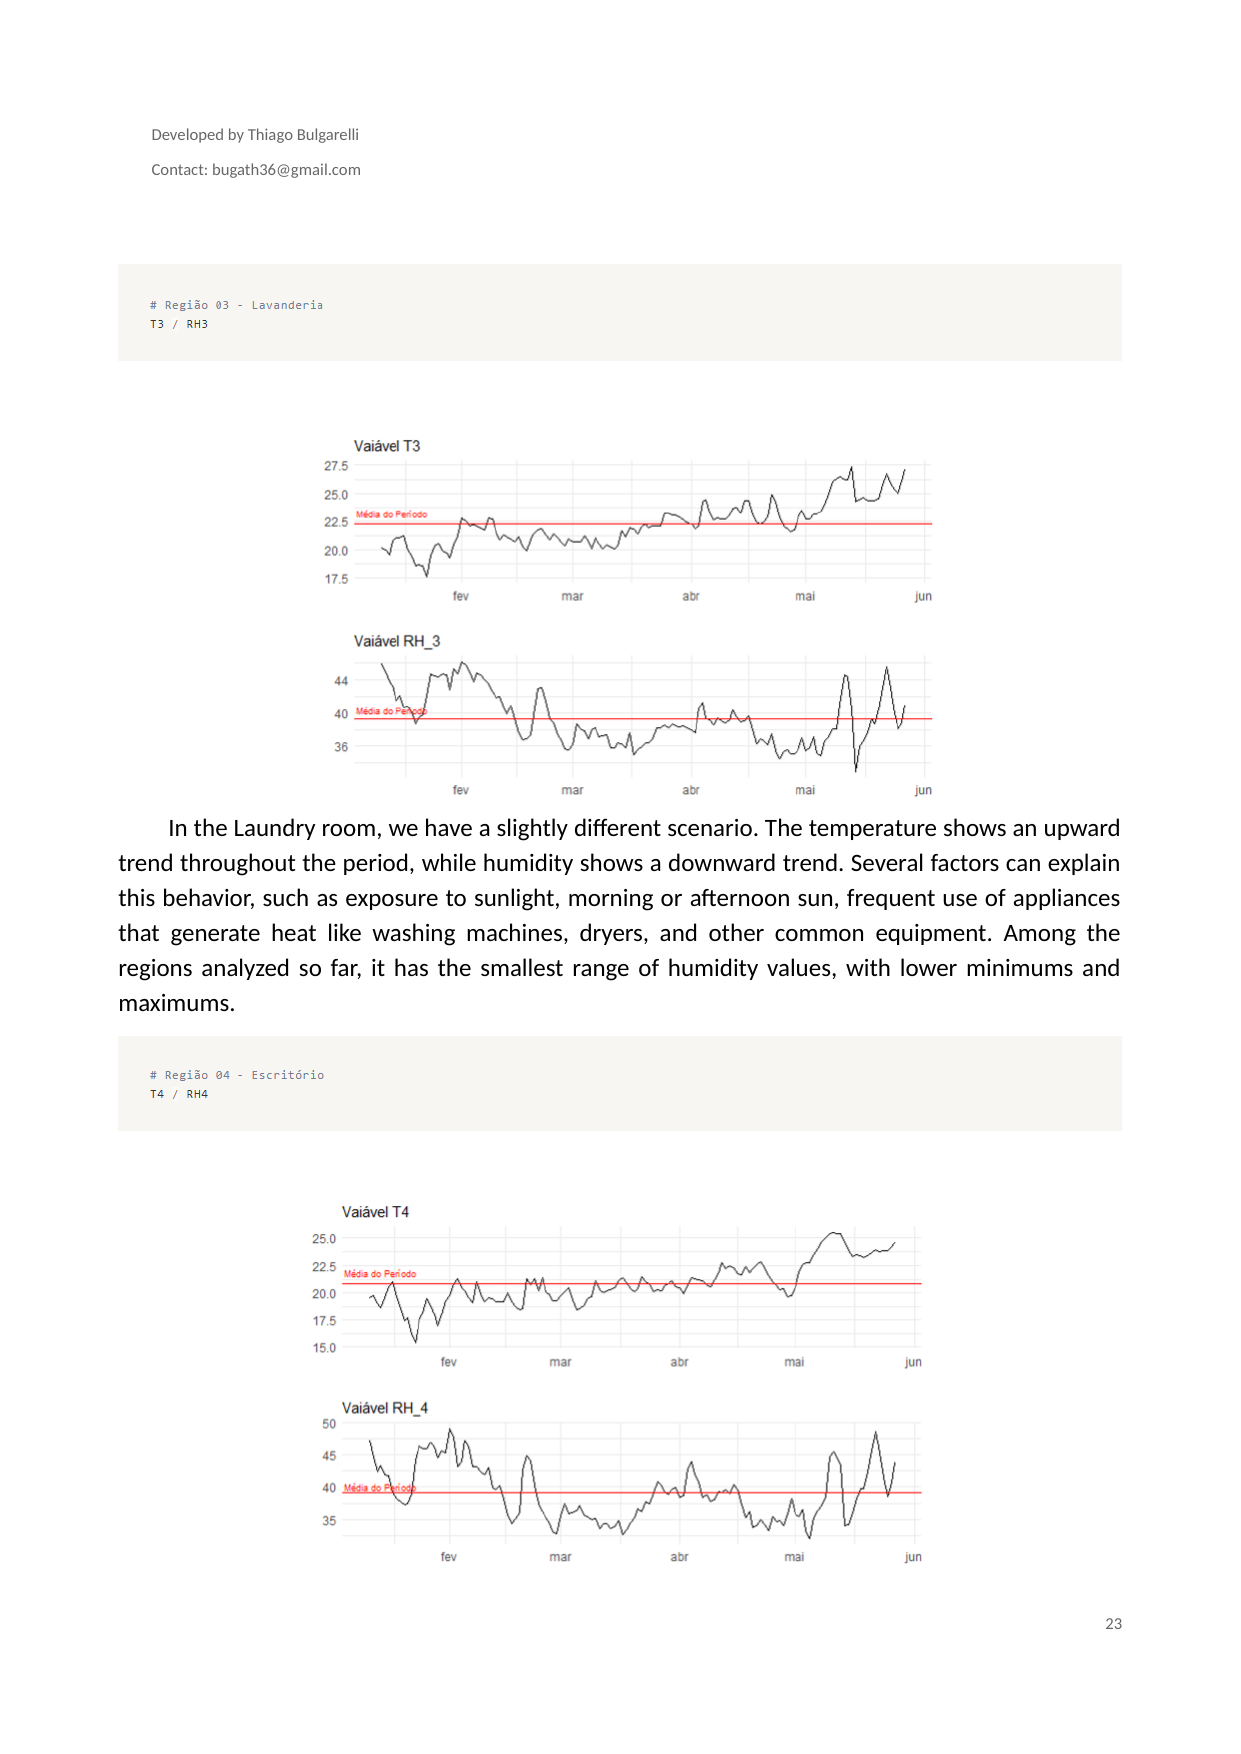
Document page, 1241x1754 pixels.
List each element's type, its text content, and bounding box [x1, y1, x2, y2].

picture [293, 1184, 948, 1566]
picture [118, 1036, 1123, 1131]
text In the Laundry room, we have a slightly different scenario. The temperature shows an upward trend throughout the period, while humidity shows a downward trend. Several factors can explain this behavior, such as exposure to sunlight, morning or afternoon sun, frequent use of appliances that generate heat like washing machines, dryers, and other common equipment. Among the regions analyzed so far, it has the smallest range of humidity values, with lower minimums and maximums. [118, 812, 1122, 1017]
picture [118, 264, 1123, 361]
picture [295, 415, 946, 799]
